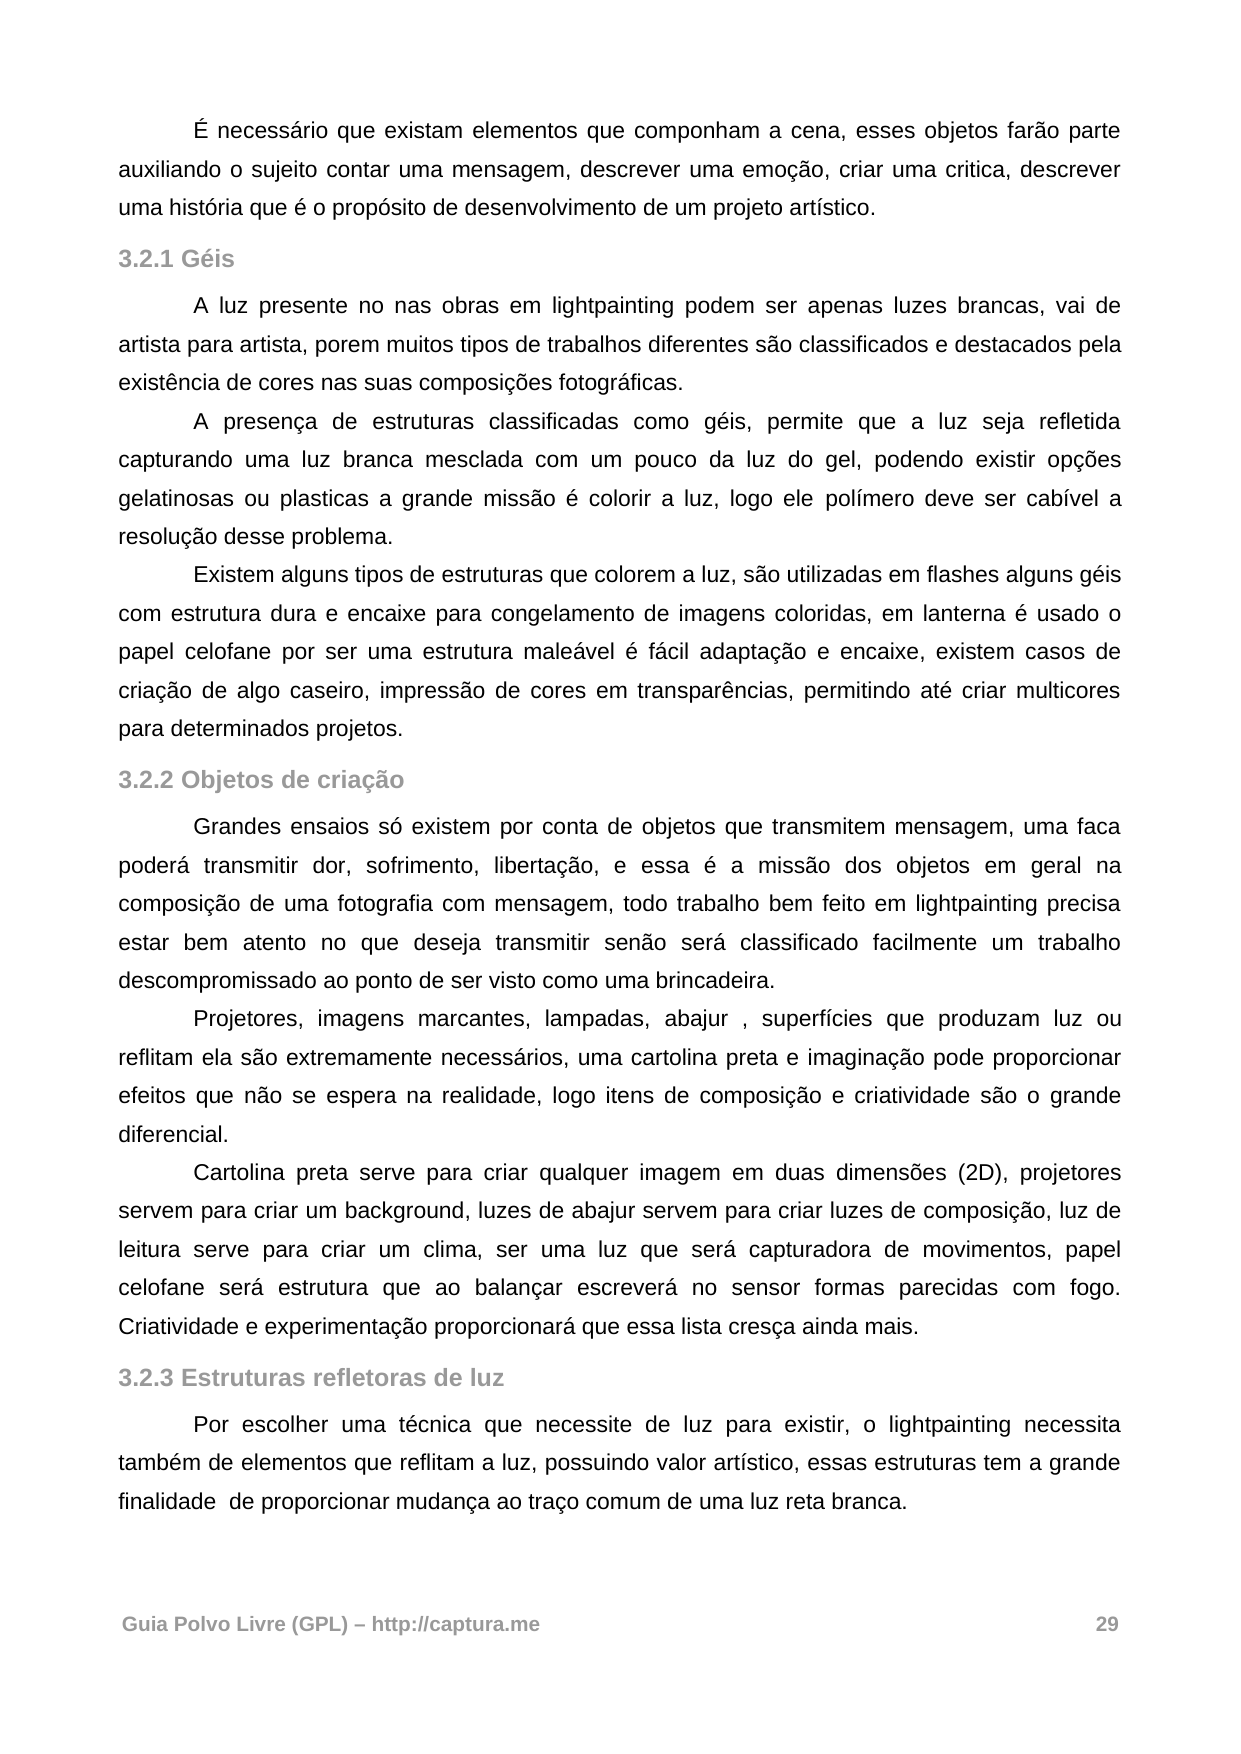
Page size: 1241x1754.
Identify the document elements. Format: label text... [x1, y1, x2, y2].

text A luz presente no nas obras em lightpainting podem ser apenas luzes brancas, vai de artista para artista, porem muitos tipos de trabalhos diferentes são classificados e destacados pela existência de cores nas suas composições fotográficas. [118, 293, 1122, 396]
subtitle 3.2.1 Géis [118, 245, 1122, 273]
text É necessário que existam elementos que componham a cena, esses objetos farão parte auxiliando o sujeito contar uma mensagem, descrever uma emoção, criar uma critica, descrever uma história que é o propósito de desenvolvimento de um projeto artístico. [118, 118, 1122, 221]
subtitle 3.2.2 Objetos de criação [118, 766, 1122, 794]
text Grandes ensaios só existem por conta de objetos que transmitem mensagem, uma faca poderá transmitir dor, sofrimento, libertação, e essa é a missão dos objetos em geral na composição de uma fotografia com mensagem, todo trabalho bem feito em lightpainting precisa estar bem atento no que deseja transmitir senão será classificado facilmente um trabalho descompromissado ao ponto de ser visto como uma brincadeira. [118, 814, 1122, 993]
text A presença de estruturas classificadas como géis, permite que a luz seja refletida capturando uma luz branca mesclada com um pouco da luz do gel, podendo existir opções gelatinosas ou plasticas a grande missão é colorir a luz, logo ele polímero deve ser cabível a resolução desse problema. [118, 408, 1122, 549]
text Cartolina preta serve para criar qualquer imagem em duas dimensões (2D), projetores servem para criar um background, luzes de abajur servem para criar luzes de composição, luz de leitura serve para criar um clima, ser uma luz que será capturadora de movimentos, papel celofane será estrutura que ao balançar escreverá no sensor formas parecidas com fogo. Criatividade e experimentação proporcionará que essa lista cresça ainda mais. [118, 1160, 1122, 1339]
text Existem alguns tipos de estruturas que colorem a luz, são utilizadas em flashes alguns géis com estrutura dura e encaixe para congelamento de imagens coloridas, em lanterna é usado o papel celofane por ser uma estrutura maleável é fácil adaptação e encaixe, existem casos de criação de algo caseiro, impressão de cores em transparências, permitindo até criar multicores para determinados projetos. [118, 562, 1122, 741]
text Projetores, imagens marcantes, lampadas, abajur , superfícies que produzam luz ou reflitam ela são extremamente necessários, uma cartolina preta e imaginação pode proporcionar efeitos que não se espera na realidade, logo itens de composição e criatividade são o grande diferencial. [118, 1006, 1122, 1147]
subtitle 3.2.3 Estruturas refletoras de luz [118, 1364, 1122, 1392]
text Por escolher uma técnica que necessite de luz para existir, o lightpainting necessita também de elementos que reflitam a luz, possuindo valor artístico, essas estruturas tem a grande finalidade de proporcionar mudança ao traço comum de uma luz reta branca. [118, 1412, 1122, 1514]
